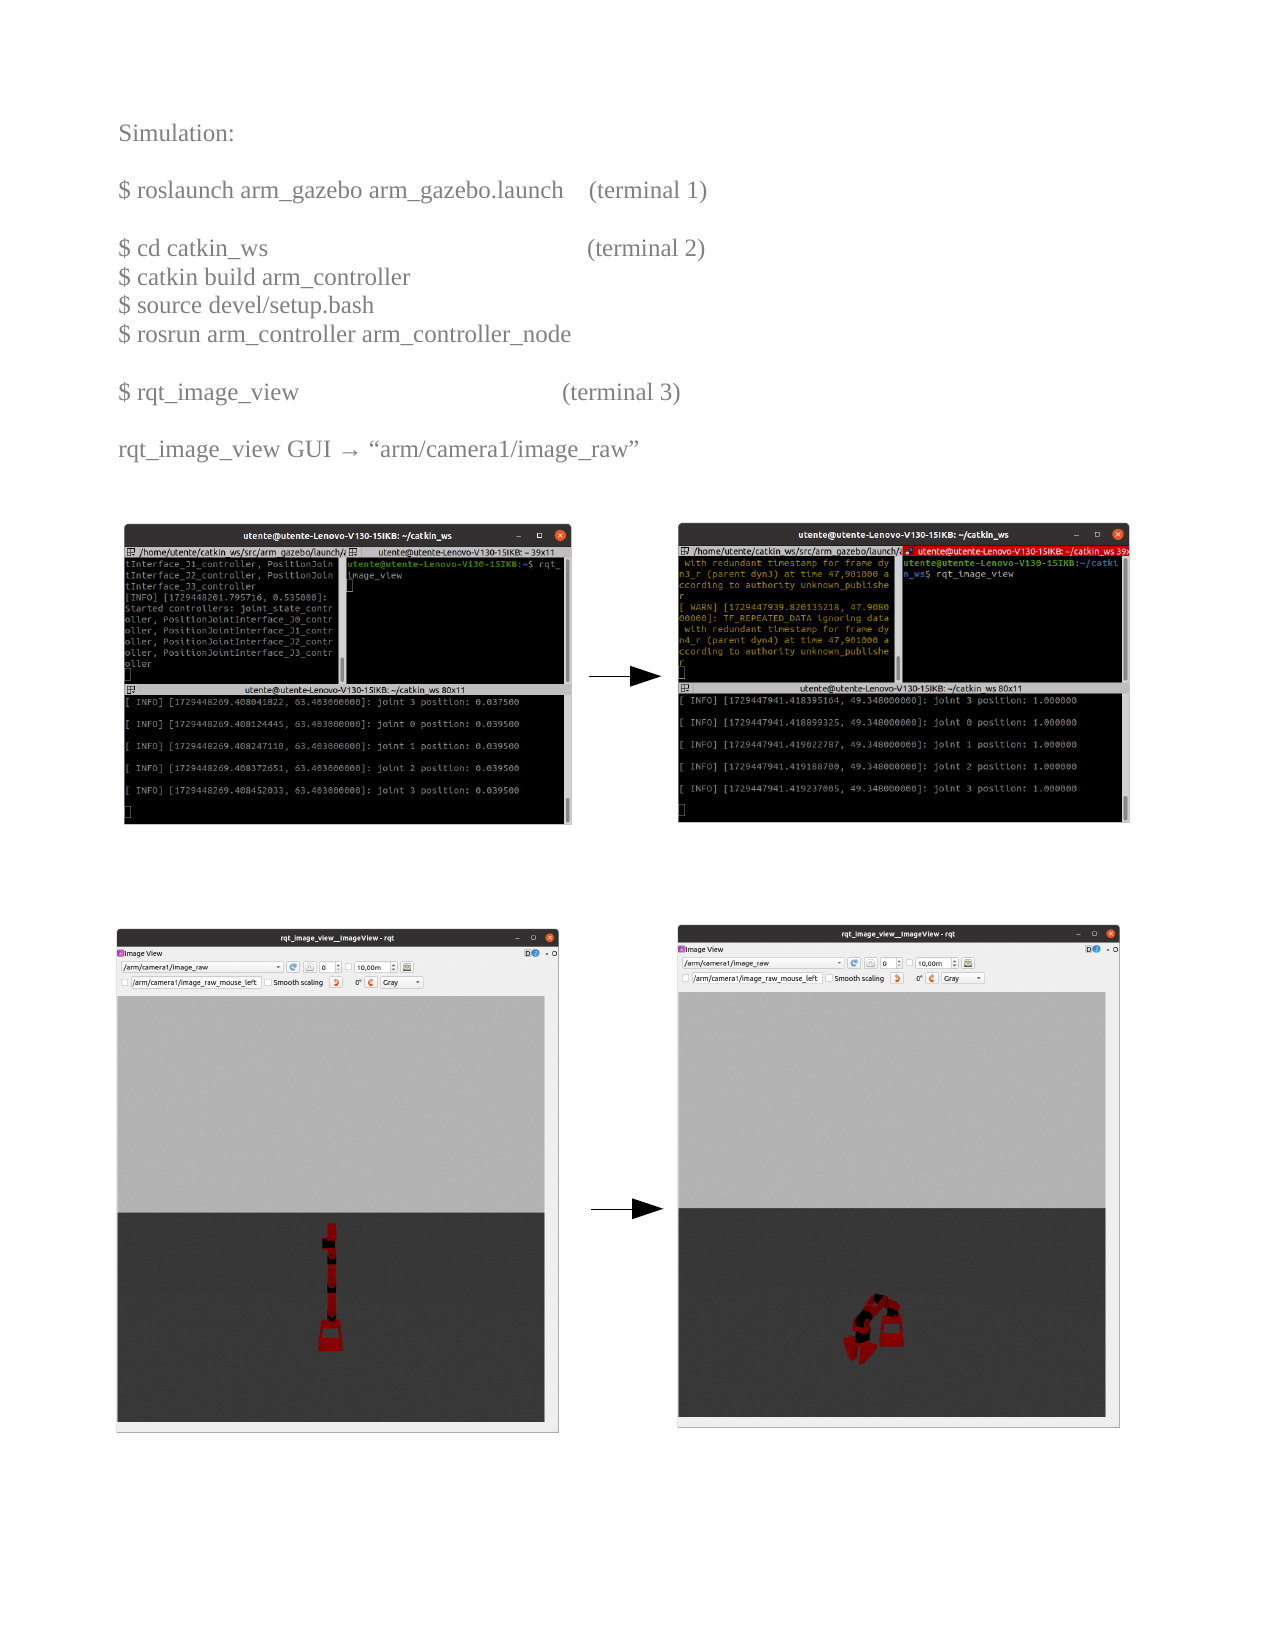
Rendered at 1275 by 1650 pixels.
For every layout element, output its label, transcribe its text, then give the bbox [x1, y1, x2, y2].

text $ roslaunch arm_gazebo arm_gazebo.launch (terminal 1) [118, 176, 1157, 204]
text Simulation: [118, 118, 1157, 147]
text $ rqt_image_view (terminal 3) [118, 377, 1157, 406]
picture [118, 519, 577, 830]
picture [112, 925, 563, 1437]
text $ catkin build arm_controller [118, 262, 1157, 291]
picture [672, 518, 1135, 828]
text $ cd catkin_ws (terminal 2) [118, 233, 1157, 262]
picture [673, 921, 1123, 1432]
text rqt_image_view GUI → “arm/camera1/image_raw” [118, 434, 1157, 463]
text $ rosrun arm_controller arm_controller_node [118, 319, 1157, 348]
text $ source devel/setup.bash [118, 291, 1157, 319]
